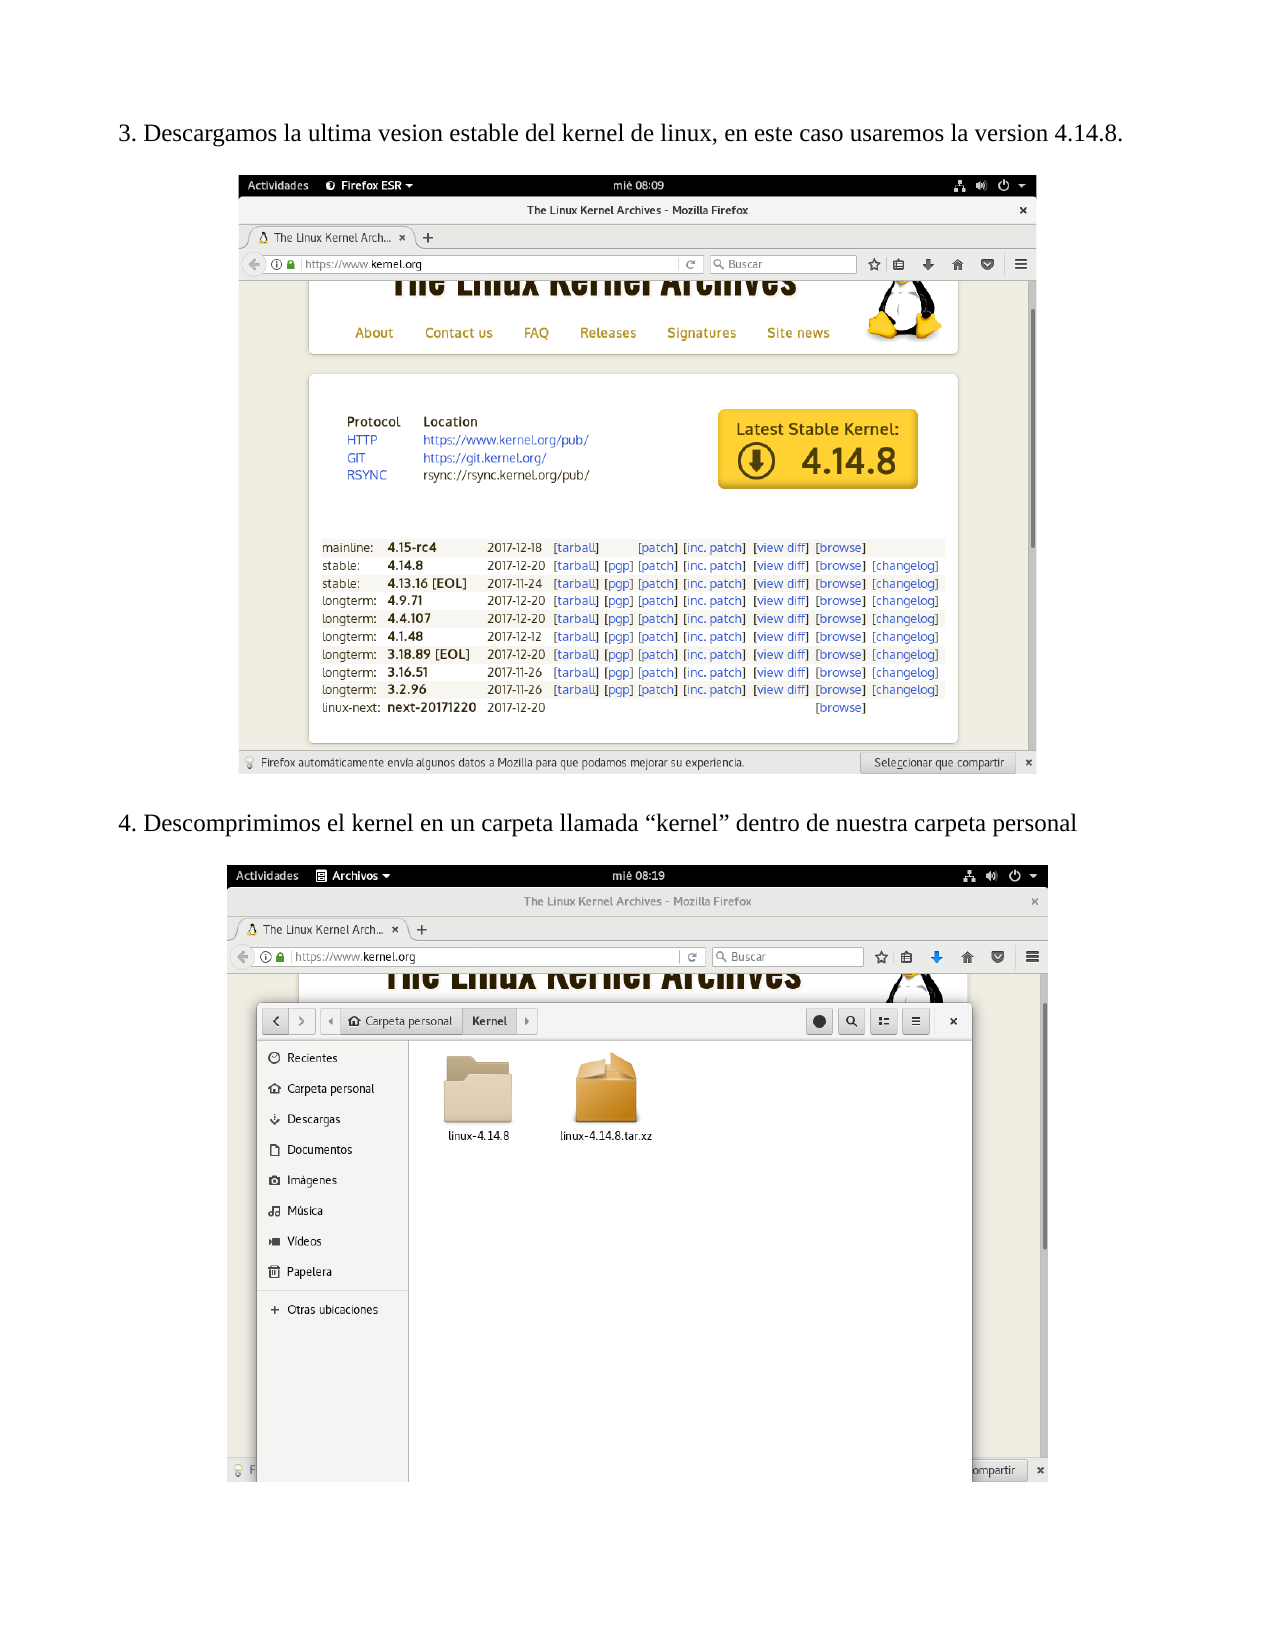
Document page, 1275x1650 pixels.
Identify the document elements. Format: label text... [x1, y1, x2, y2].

text 4. Descomprimimos el kernel en un carpeta llamada “kernel” dentro de nuestra carpeta personal [118, 808, 1157, 837]
picture [238, 175, 1037, 774]
picture [227, 865, 1048, 1482]
text 3. Descargamos la ultima vesion estable del kernel de linux, en este caso usaremos la version 4.14.8. [118, 118, 1157, 147]
